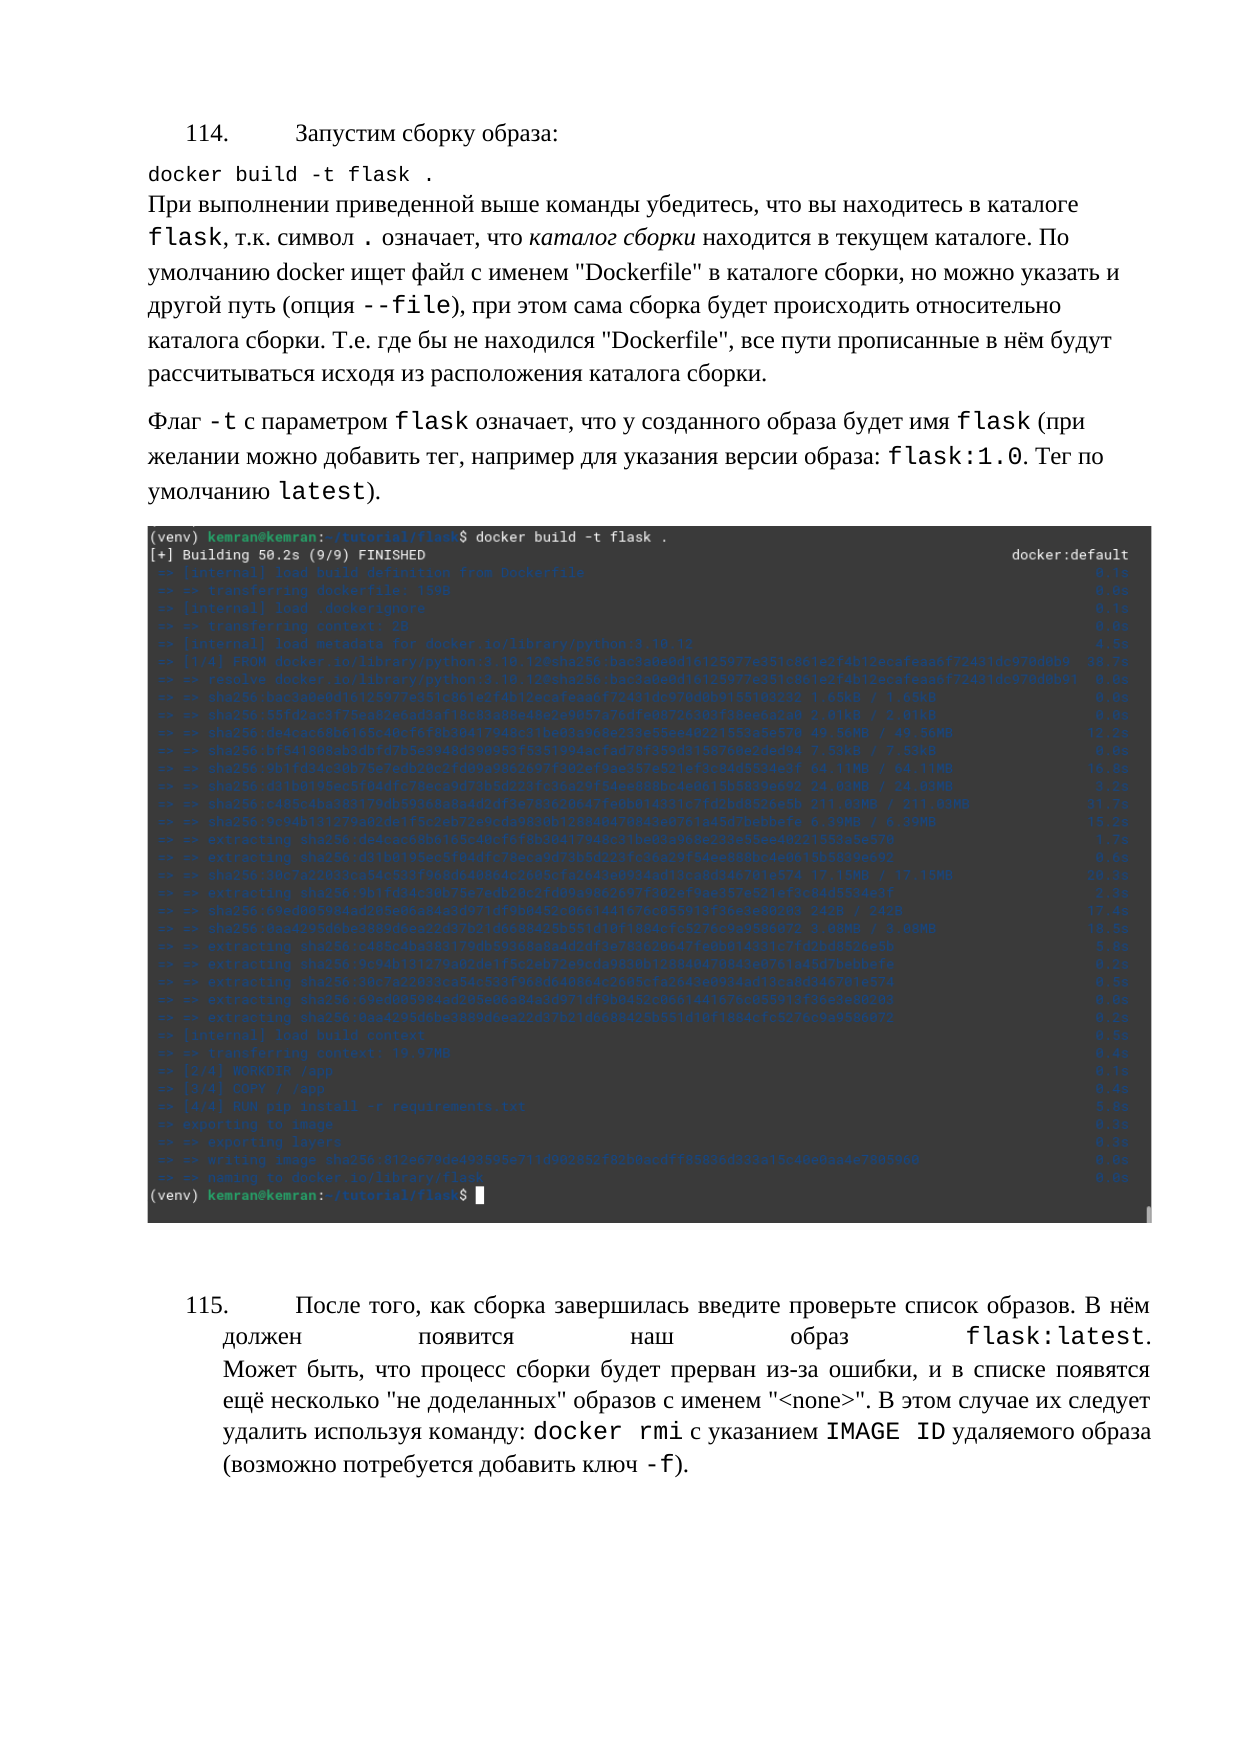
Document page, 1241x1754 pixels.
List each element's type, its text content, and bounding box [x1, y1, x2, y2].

text docker build -t flask . [148, 164, 1152, 187]
list После того, как сборка завершилась введите проверьте список образов. В нём должен появится наш образ flask:latest. Может быть, что процесс сборки будет прерван из-за ошибки, и в списке появятся ещё несколько "не доделанных" образов с именем "<none>". В этом случае их следует удалить используя команду: docker rmi с указанием IMAGE ID удаляемого образа (возможно потребуется добавить ключ -f). [185, 1290, 1152, 1480]
text Флаг -t с параметром flask означает, что у созданного образа будет имя flask (при желании можно добавить тег, например для указания версии образа: flask:1.0. Тег по умолчанию latest). [148, 406, 1152, 507]
picture [147, 526, 1152, 1223]
text При выполнении приведенной выше команды убедитесь, что вы находитесь в каталоге flask, т.к. символ . означает, что каталог сборки находится в текущем каталоге. По умолчанию docker ищет файл с именем "Dockerfile" в каталоге сборки, но можно указать и другой путь (опция --file), при этом сама сборка будет происходить относительно каталога сборки. Т.е. где бы не находился "Dockerfile", все пути прописанные в нём будут рассчитываться исходя из расположения каталога сборки. [148, 189, 1152, 387]
list Запустим сборку образа: [185, 118, 1152, 147]
